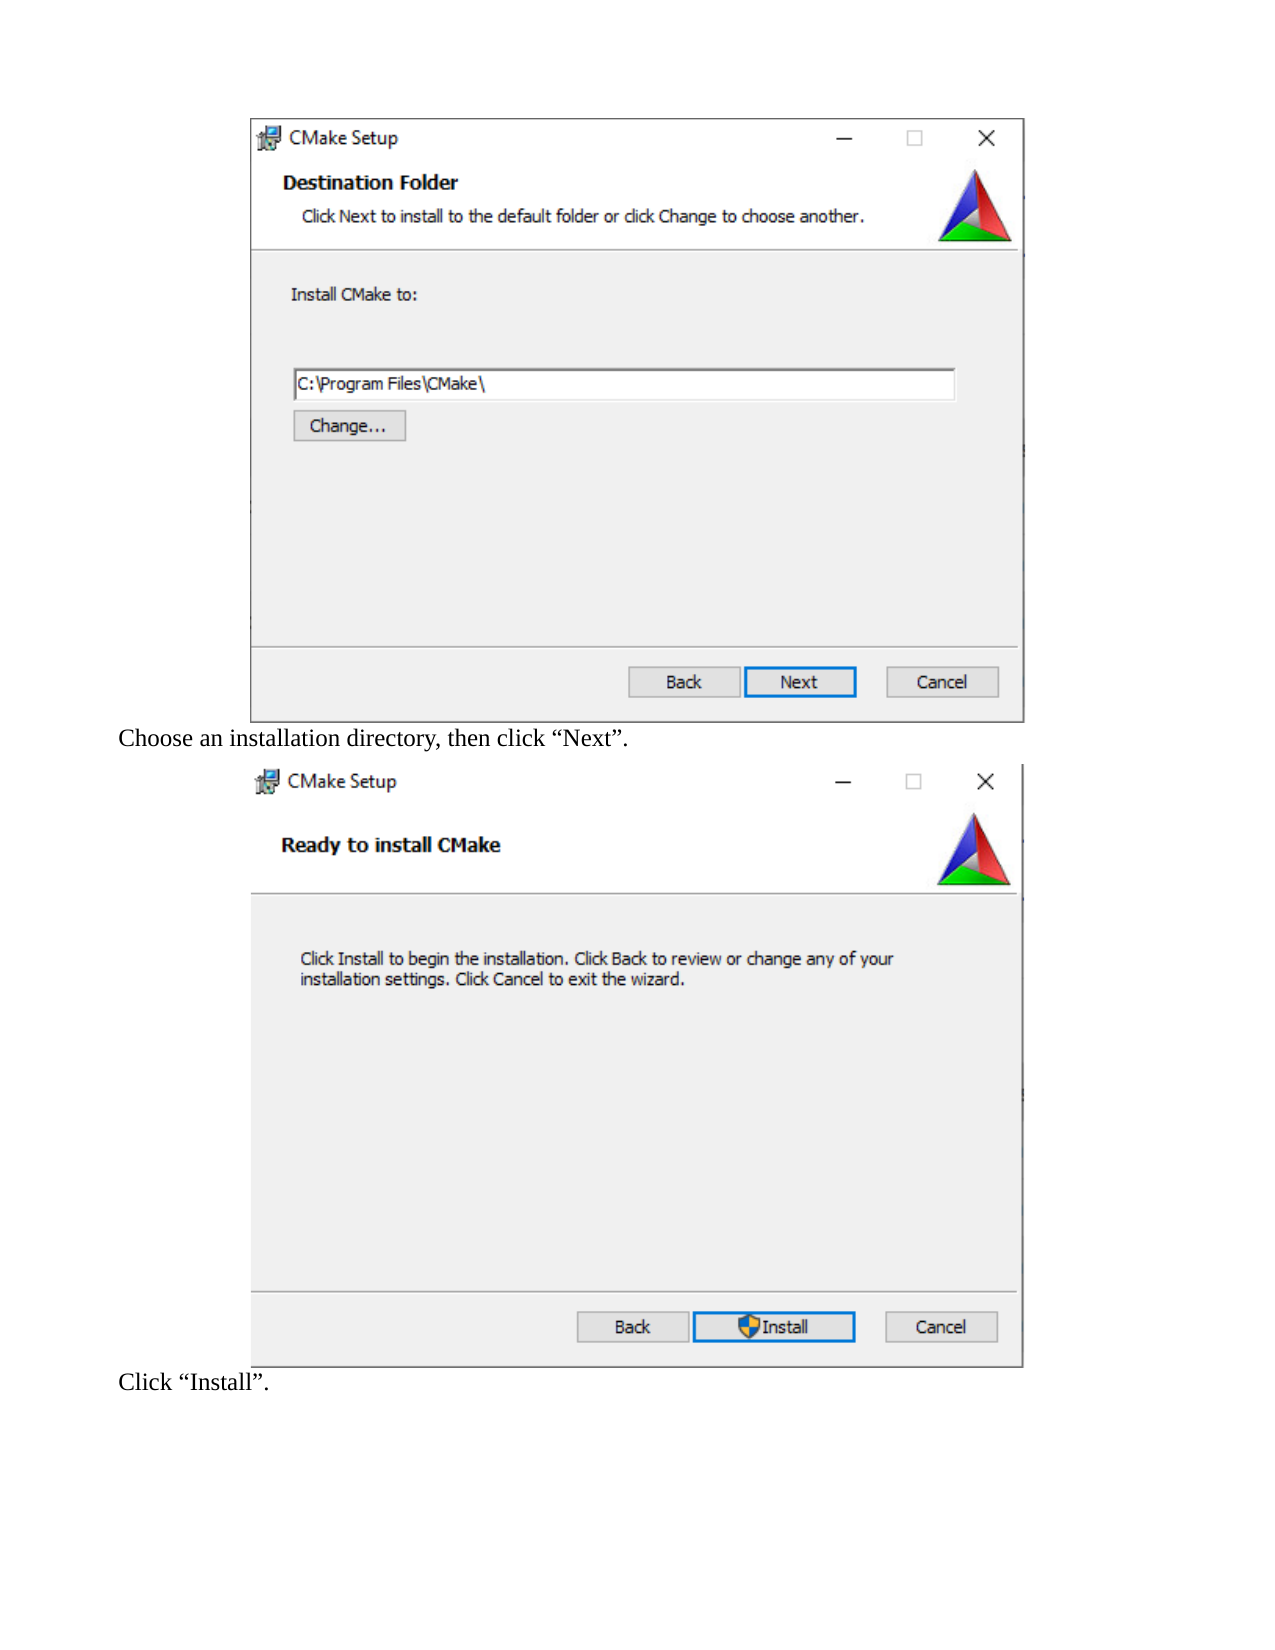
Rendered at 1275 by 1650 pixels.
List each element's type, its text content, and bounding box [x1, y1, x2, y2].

picture [250, 764, 1025, 1368]
text Click “Install”. [118, 764, 1157, 1396]
text Choose an installation directory, then click “Next”. [118, 118, 1157, 752]
picture [250, 118, 1025, 723]
